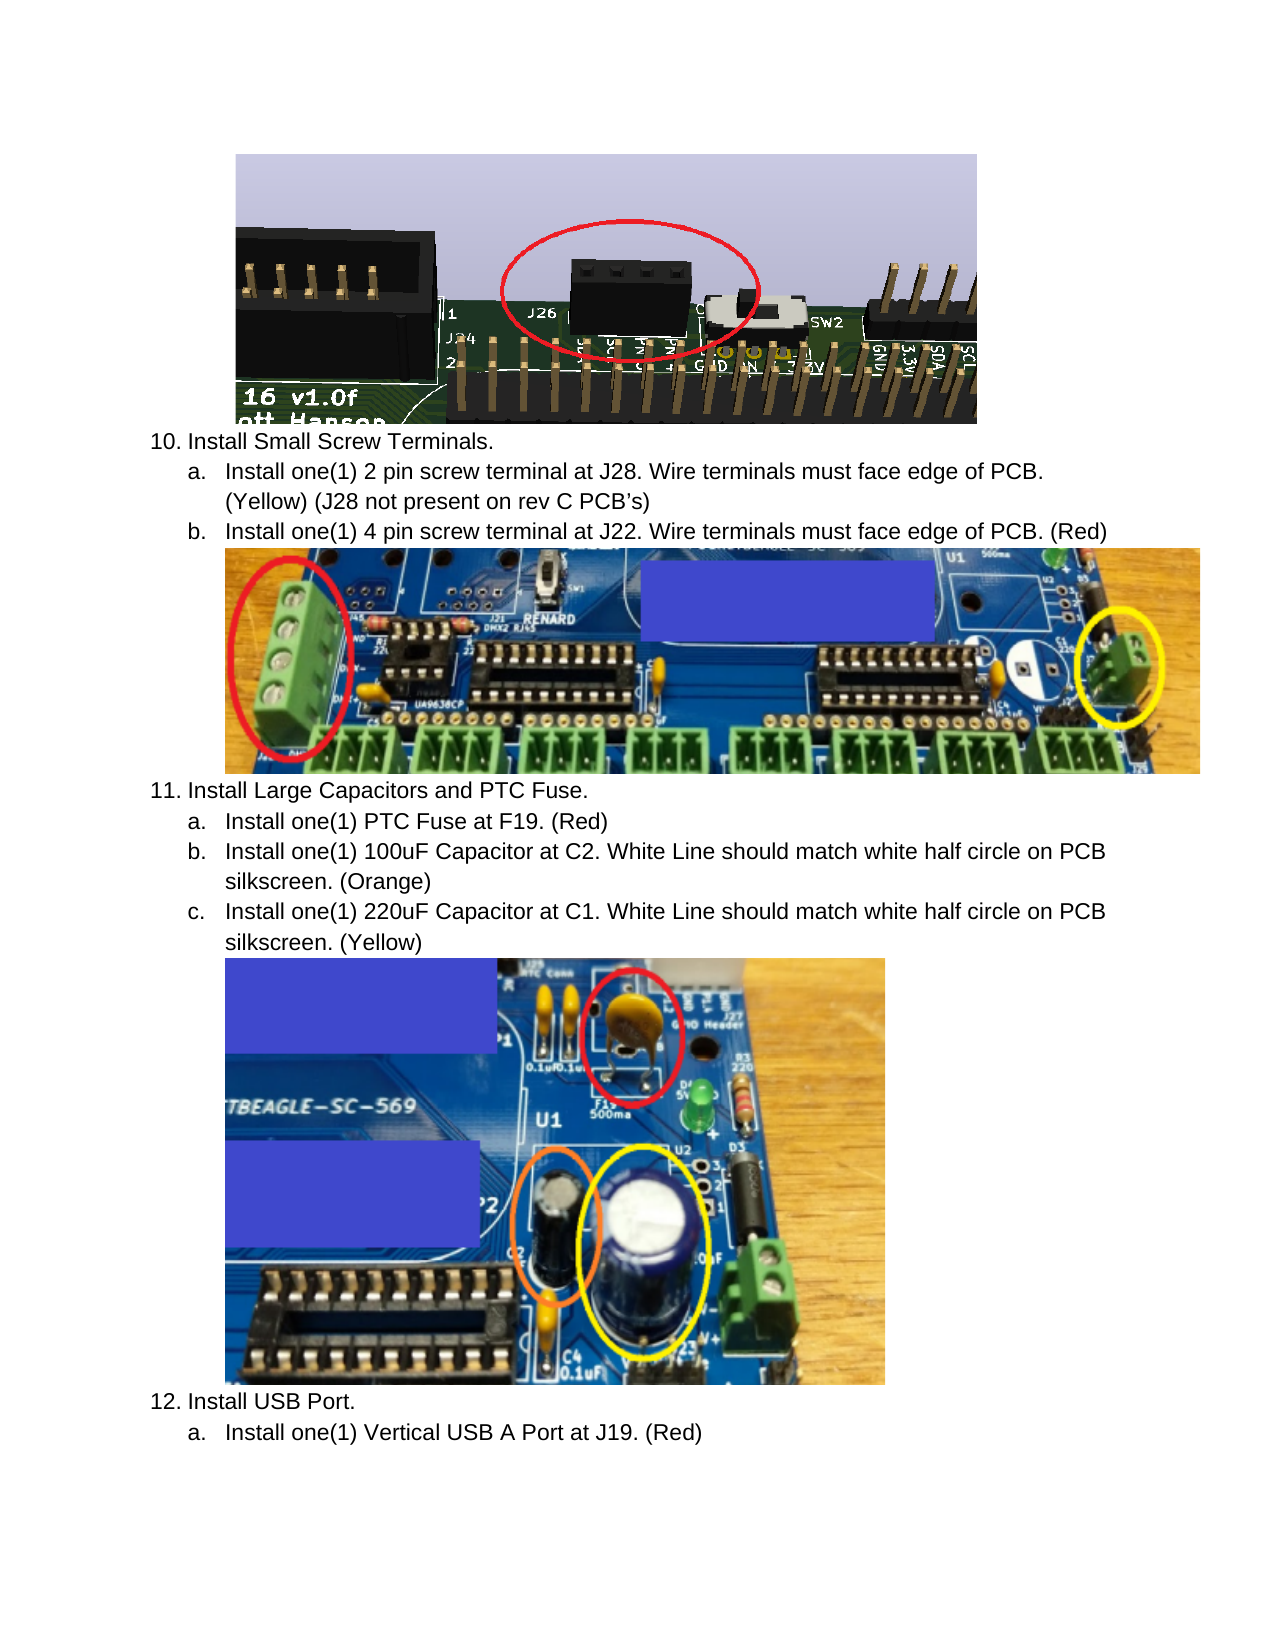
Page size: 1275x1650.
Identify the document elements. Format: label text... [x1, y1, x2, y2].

list Install Large Capacitors and PTC Fuse. [150, 777, 1125, 804]
list Install one(1) PTC Fuse at F19. (Red) [187, 808, 1125, 834]
list Install USB Port. [150, 1388, 1125, 1415]
list Install one(1) Vertical USB A Port at J19. (Red) [187, 1418, 1125, 1445]
list Install Small Screw Terminals. [150, 150, 1125, 454]
list Install one(1) 220uF Capacitor at C1. White Line should match white half circle on PCB silkscreen. (Yellow) [187, 898, 1125, 955]
list Install one(1) 100uF Capacitor at C2. White Line should match white half circle on PCB silkscreen. (Orange) [187, 838, 1125, 894]
list Install one(1) 4 pin screw terminal at J22. Wire terminals must face edge of PCB. (Red) [187, 518, 1125, 773]
list Install one(1) 2 pin screw terminal at J28. Wire terminals must face edge of PCB. (Yellow) (J28 not present on rev C PCB’s) [187, 458, 1125, 514]
picture [235, 154, 977, 424]
